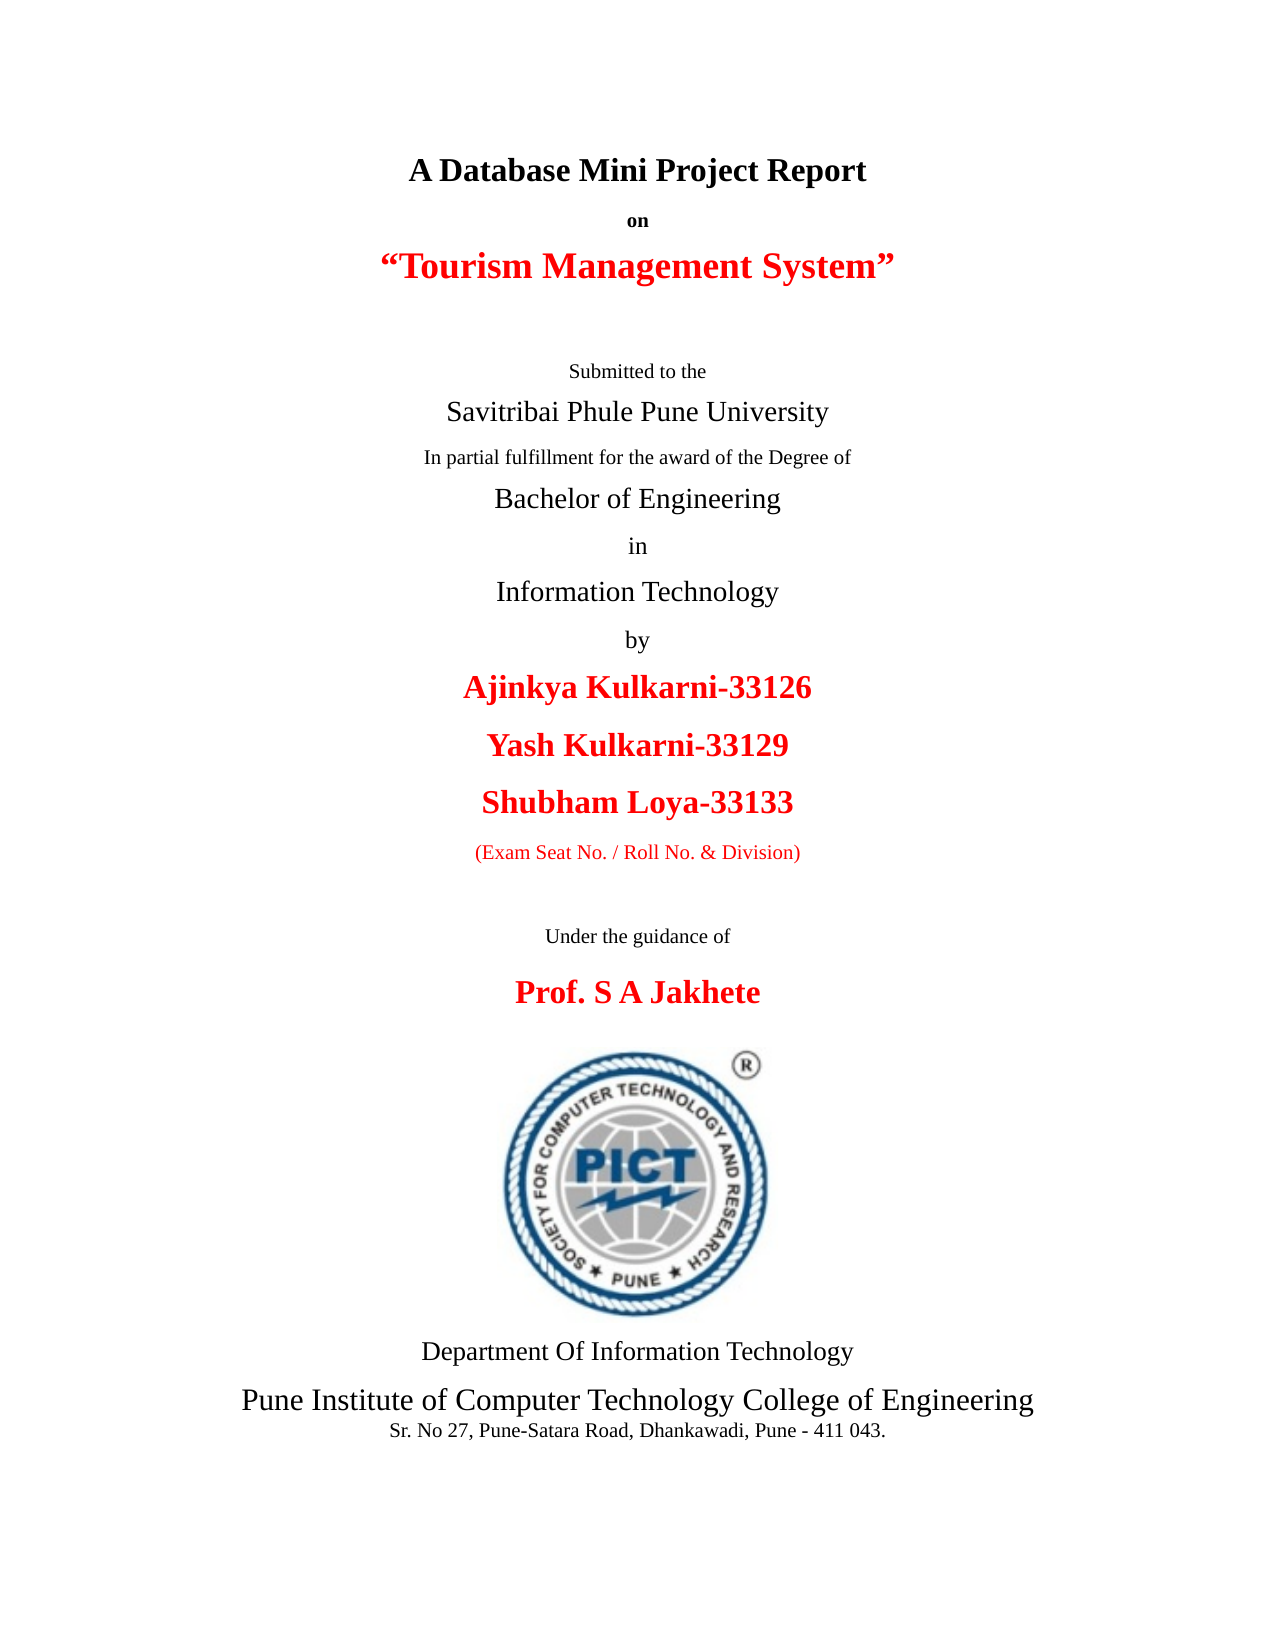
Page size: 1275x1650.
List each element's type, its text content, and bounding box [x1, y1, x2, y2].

text Savitribai Phule Pune University [150, 394, 1125, 428]
text Yash Kulkarni-33129 [150, 725, 1125, 764]
text Submitted to the [150, 358, 1125, 383]
text Ajinkya Kulkarni-33126 [150, 668, 1125, 706]
text (Exam Seat No. / Roll No. & Division) [150, 840, 1125, 864]
text “Tourism Management System” [150, 243, 1125, 287]
text Bachelor of Engineering [150, 481, 1125, 514]
text A Database Mini Project Report [150, 150, 1125, 188]
text In partial fulfillment for the award of the Degree of [150, 445, 1125, 469]
text on [150, 207, 1125, 232]
text in [150, 531, 1125, 560]
text Pune Institute of Computer Technology College of Engineering [150, 1382, 1125, 1418]
text Under the guidance of [150, 924, 1125, 948]
text Information Technology [150, 574, 1125, 608]
text Shubham Loya-33133 [150, 783, 1125, 821]
text Department Of Information Technology [150, 1335, 1125, 1366]
text Prof. S A Jakhete [150, 973, 1125, 1011]
text Sr. No 27, Pune-Satara Road, Dhankawadi, Pune - 411 043. [150, 1418, 1125, 1442]
text by [150, 625, 1125, 653]
